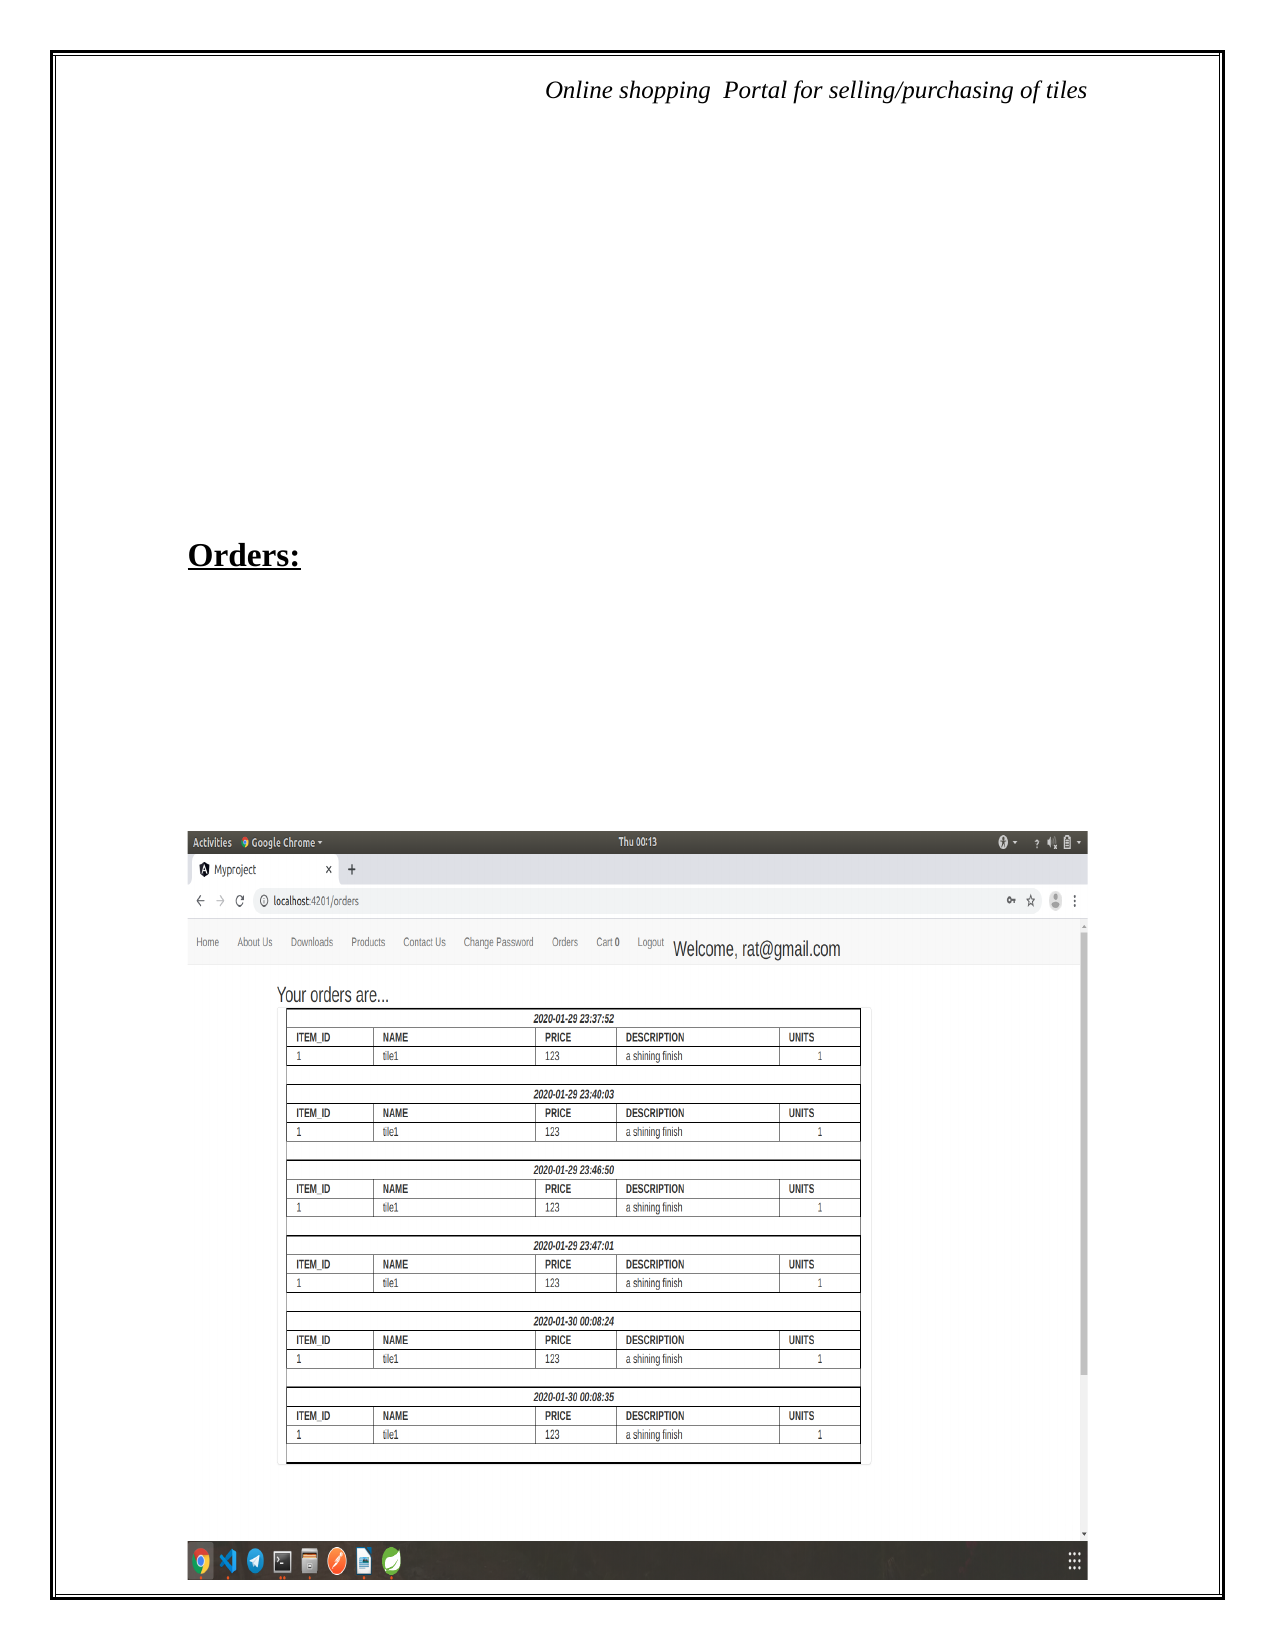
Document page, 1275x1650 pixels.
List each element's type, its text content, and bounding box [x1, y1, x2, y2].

picture [187, 831, 1088, 1580]
title Orders: [187, 535, 1087, 573]
